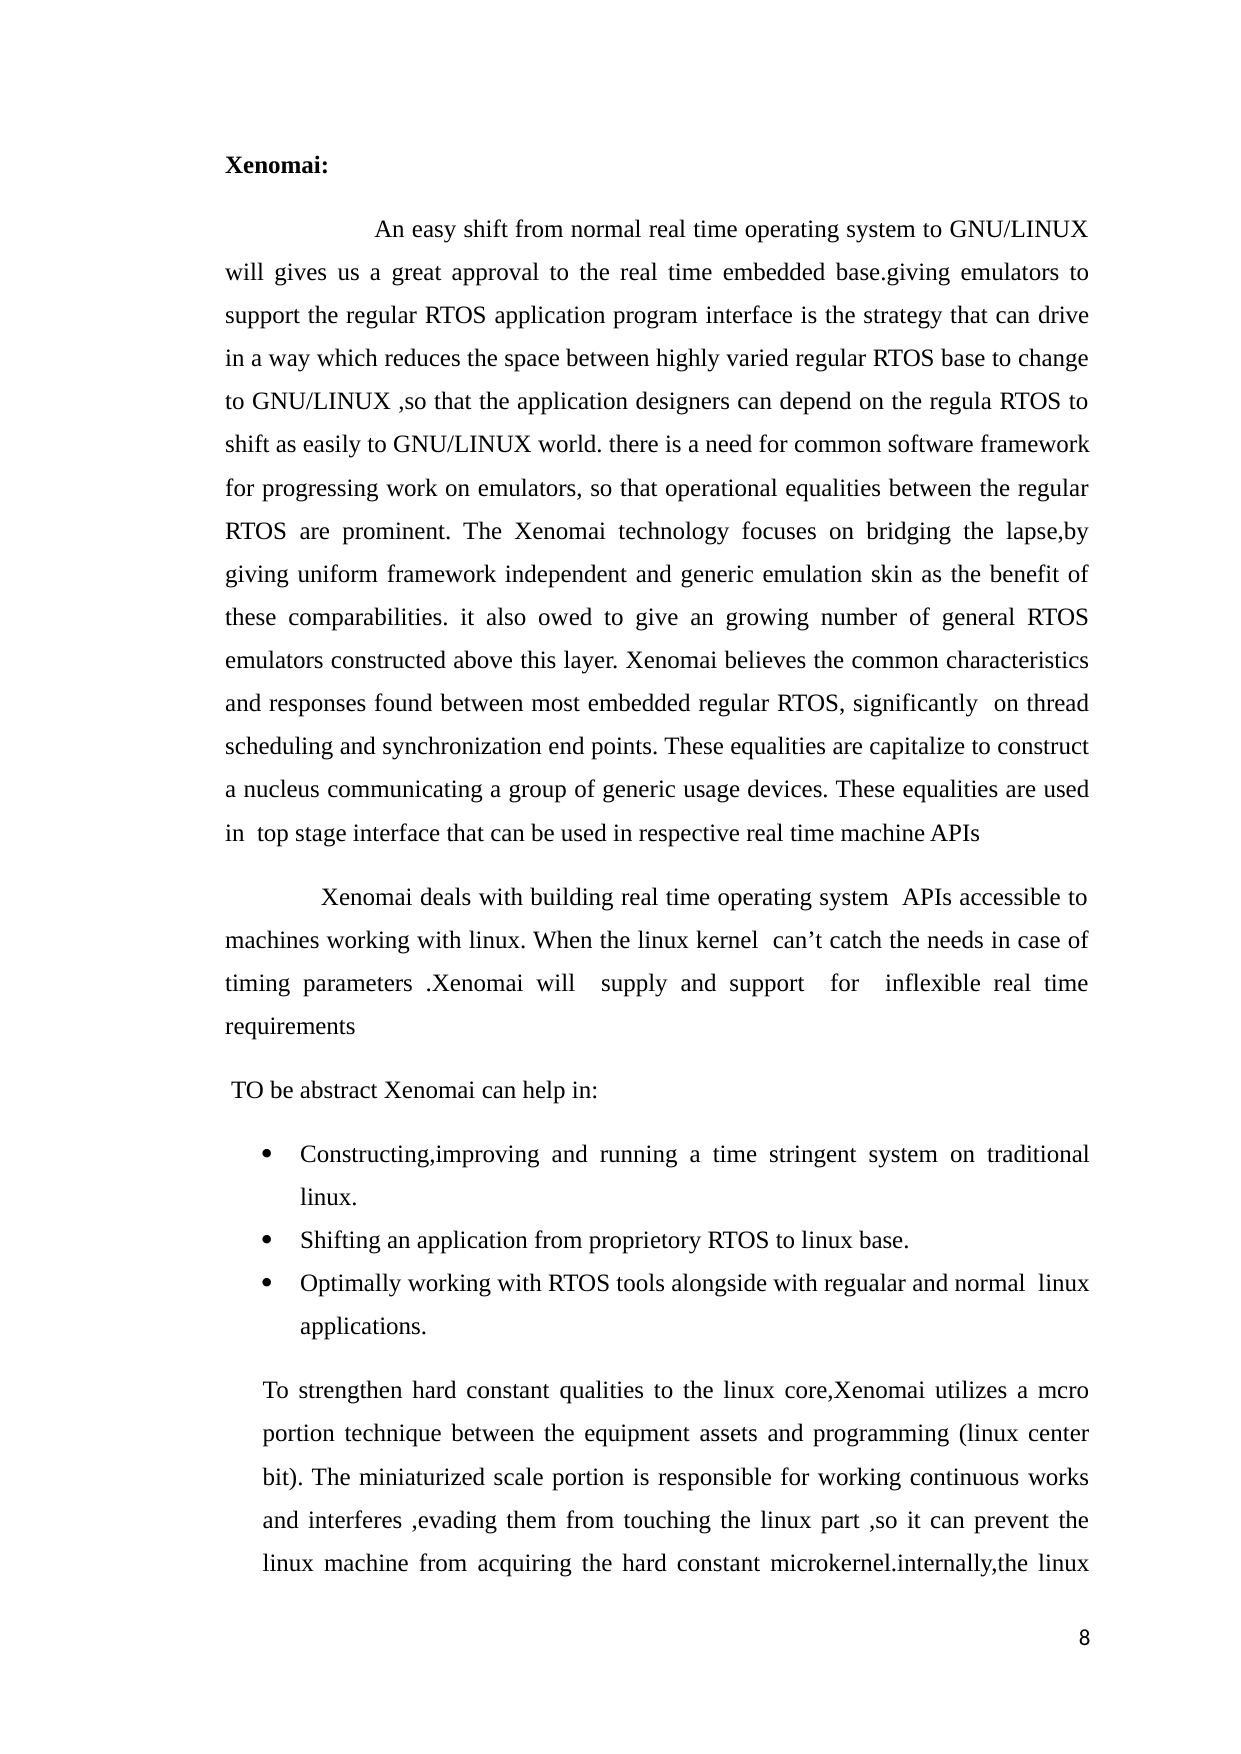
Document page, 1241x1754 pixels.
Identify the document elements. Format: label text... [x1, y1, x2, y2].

subtitle Xenomai: [225, 150, 1090, 179]
text Xenomai deals with building real time operating system APIs accessible to machines working with linux. When the linux kernel can’t catch the needs in case of timing parameters .Xenomai will supply and support for inflexible real time requirements [225, 882, 1090, 1040]
list Optimally working with RTOS tools alongside with regualar and normal linux applications. [262, 1268, 1090, 1340]
text An easy shift from normal real time operating system to GNU/LINUX will gives us a great approval to the real time embedded base.giving emulators to support the regular RTOS application program interface is the strategy that can drive in a way which reduces the space between highly varied regular RTOS base to change to GNU/LINUX ,so that the application designers can depend on the regula RTOS to shift as easily to GNU/LINUX world. there is a need for common software framework for progressing work on emulators, so that operational equalities between the regular RTOS are prominent. The Xenomai technology focuses on bridging the lapse,by giving uniform framework independent and generic emulation skin as the benefit of these comparabilities. it also owed to give an growing number of general RTOS emulators constructed above this layer. Xenomai believes the common characteristics and responses found between most embedded regular RTOS, significantly on thread scheduling and synchronization end points. These equalities are capitalize to construct a nucleus communicating a group of generic usage devices. These equalities are used in top stage interface that can be used in respective real time machine APIs [225, 214, 1090, 846]
list Shifting an application from proprietory RTOS to linux base. [262, 1225, 1090, 1254]
text TO be abstract Xenomai can help in: [225, 1075, 1090, 1104]
text To strengthen hard constant qualities to the linux core,Xenomai utilizes a mcro portion technique between the equipment assets and programming (linux center bit). The miniaturized scale portion is responsible for working continuous works and interferes ,evading them from touching the linux part ,so it can prevent the linux machine from acquiring the hard constant microkernel.internally,the linux [262, 1375, 1090, 1577]
list Constructing,improving and running a time stringent system on traditional linux. [262, 1139, 1090, 1211]
